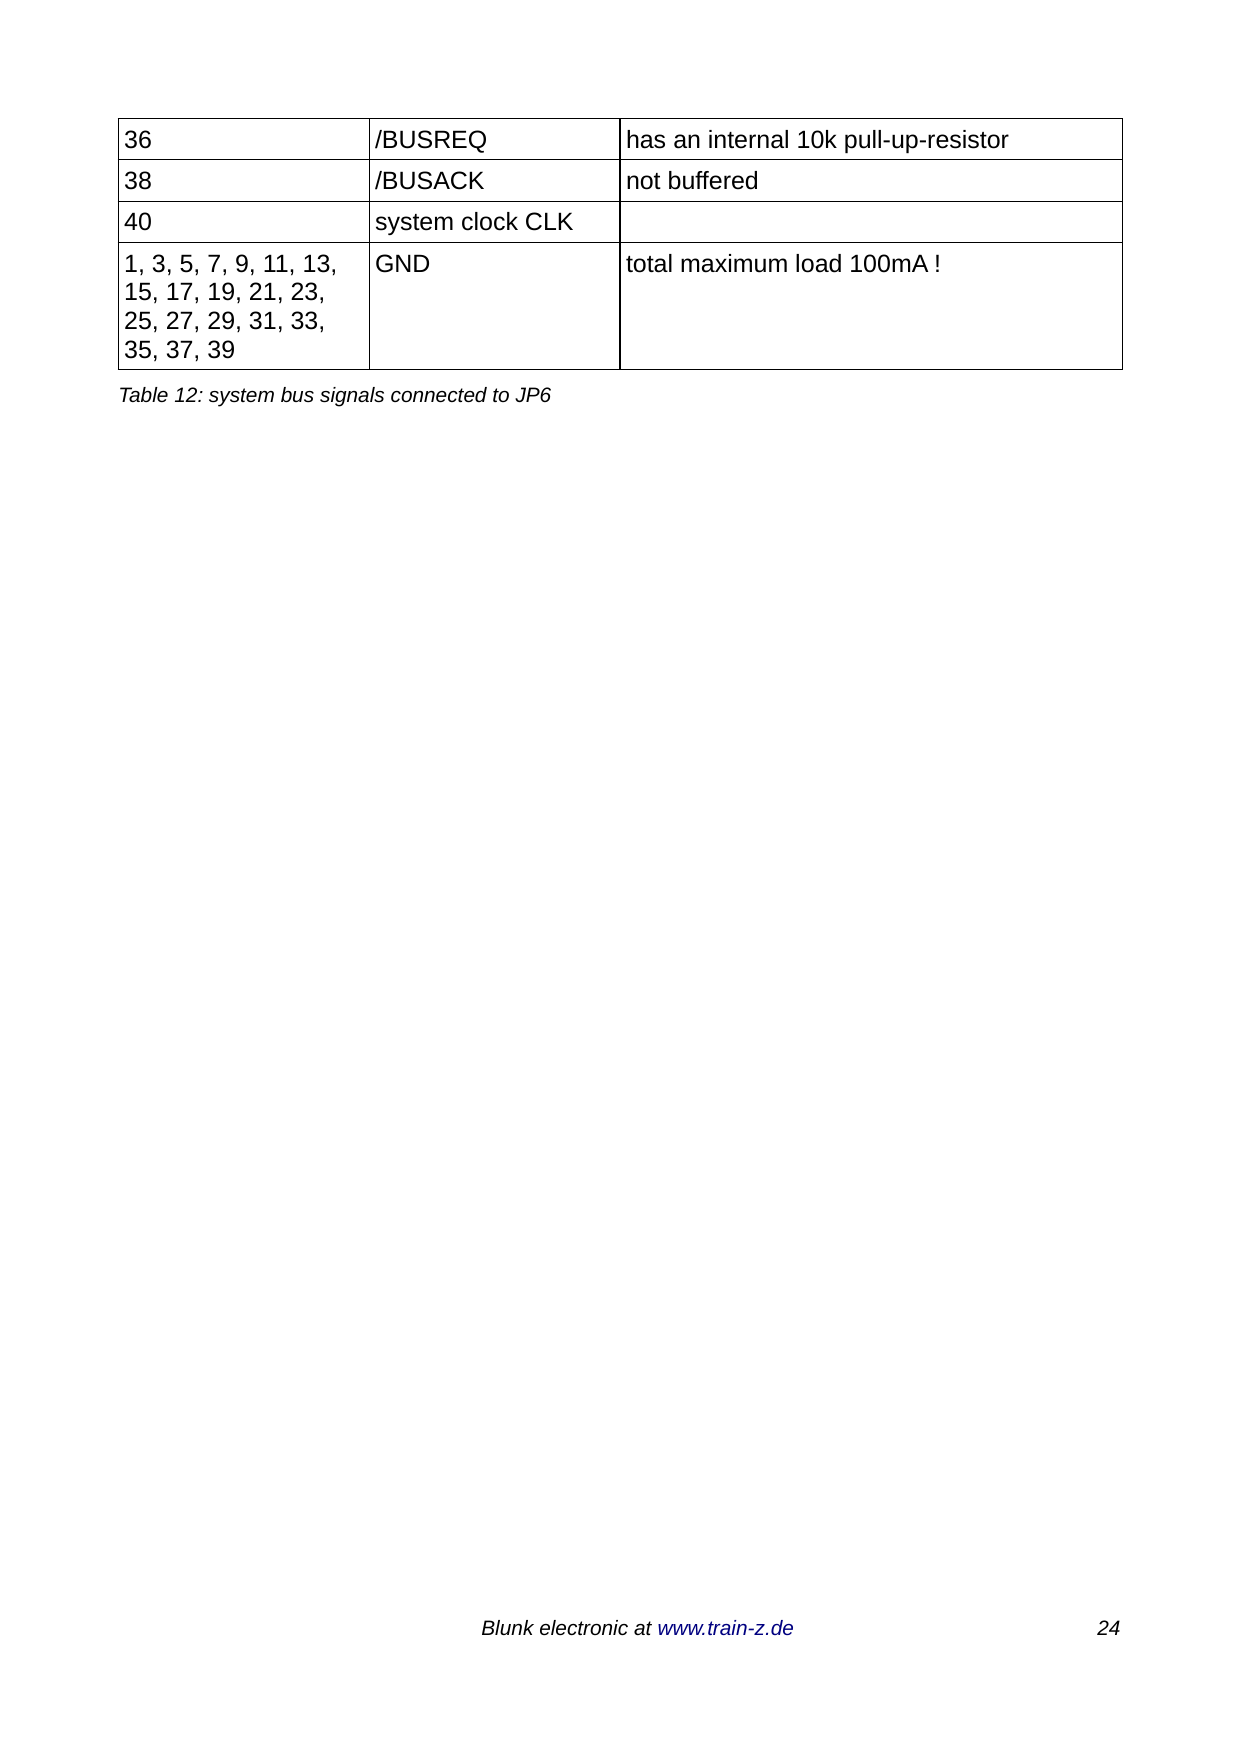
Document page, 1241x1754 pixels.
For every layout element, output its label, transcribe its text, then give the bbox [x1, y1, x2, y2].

table_cell /BUSACK [370, 160, 619, 201]
text Table 12: system bus signals connected to JP6 [118, 383, 1122, 407]
table_cell system clock CLK [370, 202, 619, 242]
table_cell 40 [119, 202, 369, 242]
table_cell /BUSREQ [370, 119, 619, 159]
table_cell 36 [119, 119, 369, 159]
table_cell not buffered [621, 160, 1122, 201]
table_cell total maximum load 100mA ! [621, 243, 1122, 369]
table_cell 38 [119, 160, 369, 201]
table_cell 1, 3, 5, 7, 9, 11, 13, 15, 17, 19, 21, 23, 25, 27, 29, 31, 33, 35, 37, 39 [119, 243, 369, 369]
table_cell has an internal 10k pull-up-resistor [621, 119, 1122, 159]
table_cell [621, 202, 1122, 242]
table_cell GND [370, 243, 619, 369]
